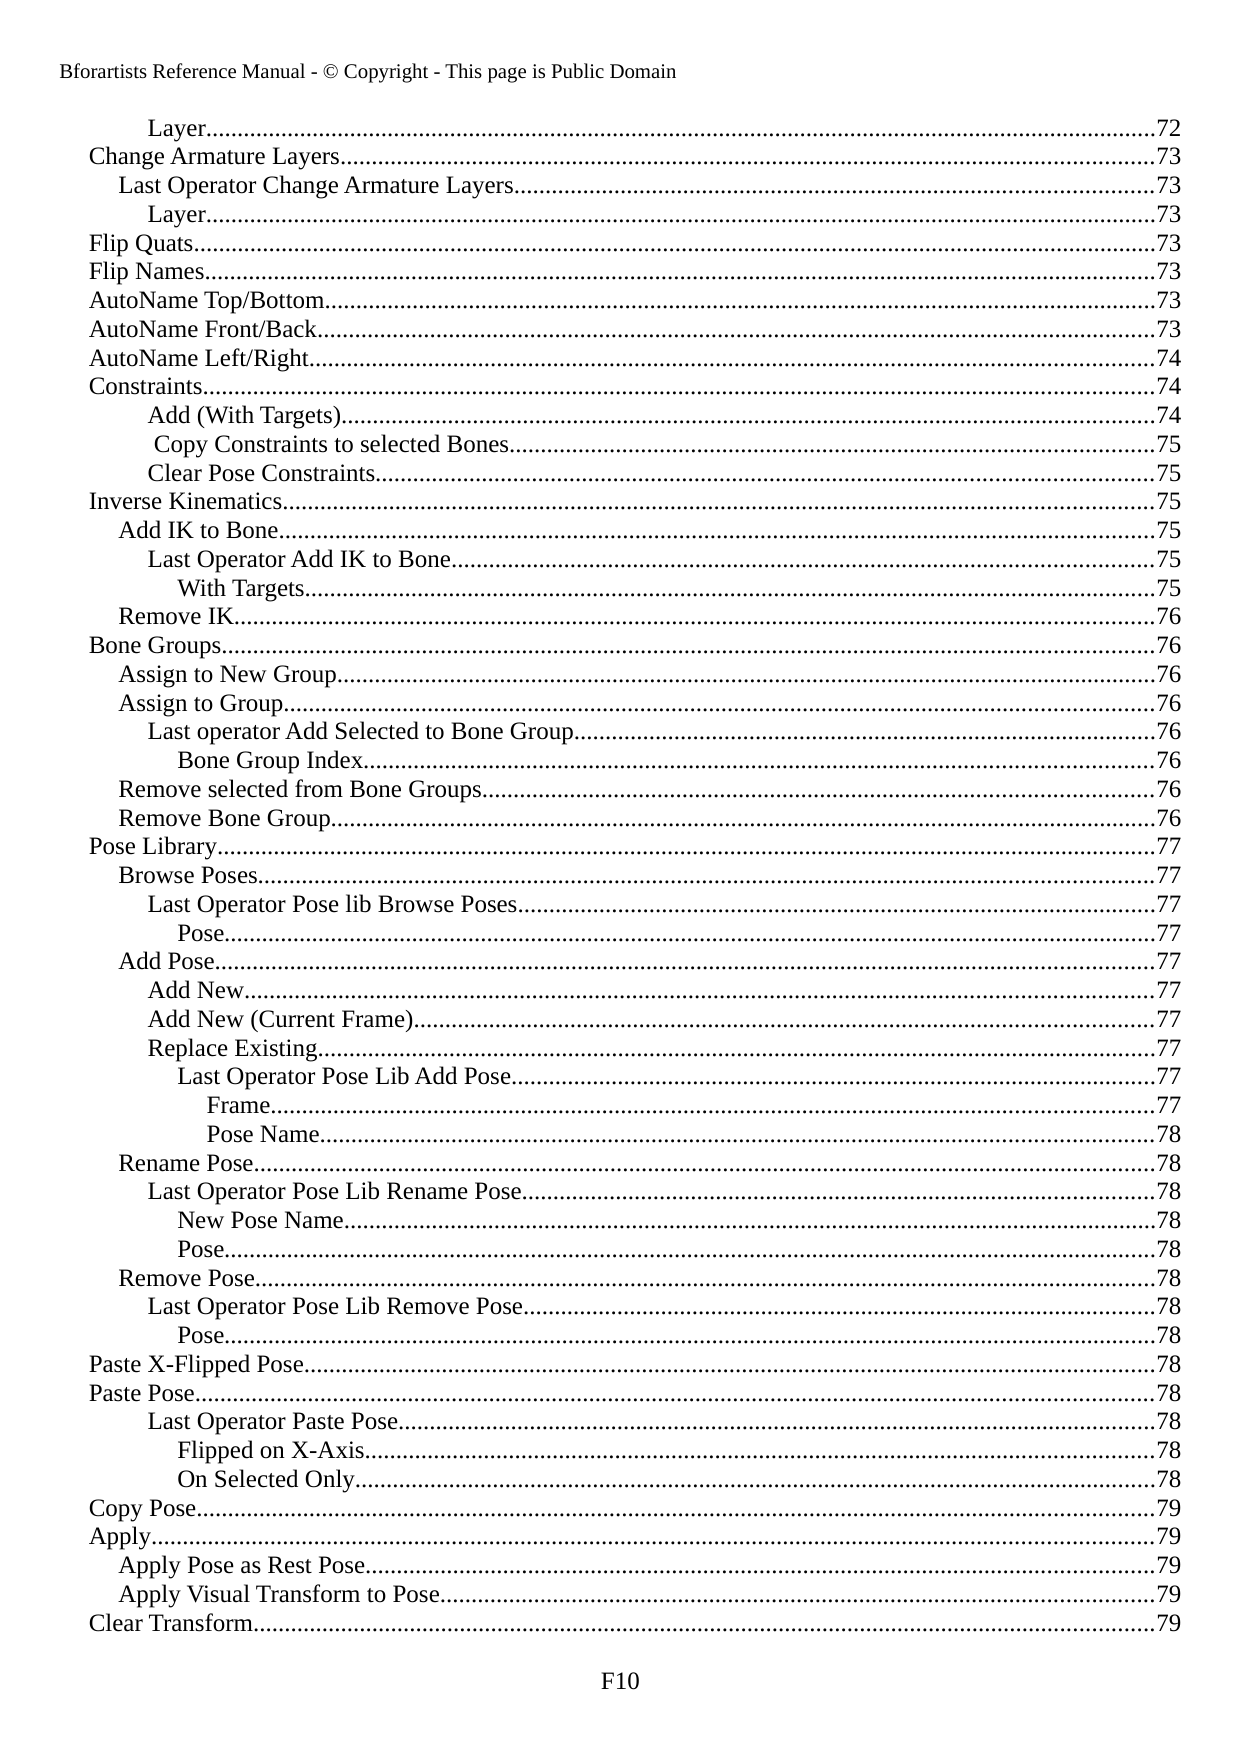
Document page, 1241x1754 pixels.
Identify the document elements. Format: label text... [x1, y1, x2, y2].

text Layer 73 [147, 199, 1181, 228]
text Add (With Targets) 74 [147, 400, 1181, 429]
text Last Operator Pose lib Browse Poses 77 [147, 889, 1181, 918]
text AutoName Left/Right 74 [88, 343, 1181, 371]
text With Targets 75 [177, 573, 1181, 601]
text Bone Group Index 76 [177, 745, 1181, 774]
text Rename Pose 78 [118, 1148, 1181, 1176]
text Pose Library 77 [88, 831, 1181, 860]
text Paste Pose 78 [88, 1378, 1181, 1406]
text Layer 72 [147, 113, 1181, 141]
text Last Operator Pose Lib Add Pose 77 [177, 1061, 1181, 1090]
text New Pose Name 78 [177, 1205, 1181, 1234]
text Copy Pose 79 [88, 1493, 1181, 1521]
text Last Operator Pose Lib Rename Pose 78 [147, 1176, 1181, 1205]
text Remove Pose 78 [118, 1263, 1181, 1291]
text Pose 78 [177, 1320, 1181, 1349]
text Remove IK 76 [118, 601, 1181, 630]
text Flip Quats 73 [88, 228, 1181, 256]
text Assign to Group 76 [118, 688, 1181, 716]
text Remove Bone Group 76 [118, 803, 1181, 831]
text Last Operator Change Armature Layers 73 [118, 170, 1181, 199]
text Clear Transform 79 [88, 1608, 1181, 1636]
text Frame 77 [206, 1090, 1181, 1119]
text Clear Pose Constraints 75 [147, 458, 1181, 486]
text Pose 78 [177, 1234, 1181, 1263]
text Remove selected from Bone Groups 76 [118, 774, 1181, 803]
text Assign to New Group 76 [118, 659, 1181, 688]
text Replace Existing 77 [147, 1033, 1181, 1061]
text Last operator Add Selected to Bone Group 76 [147, 716, 1181, 745]
text Flipped on X-Axis 78 [177, 1435, 1181, 1464]
text Pose Name 78 [206, 1119, 1181, 1148]
text Browse Poses 77 [118, 860, 1181, 889]
text On Selected Only 78 [177, 1464, 1181, 1493]
text Inverse Kinematics 75 [88, 486, 1181, 515]
text AutoName Front/Back 73 [88, 314, 1181, 343]
text AutoName Top/Bottom 73 [88, 285, 1181, 314]
text Bone Groups 76 [88, 630, 1181, 659]
text Add Pose 77 [118, 946, 1181, 975]
text Flip Names 73 [88, 256, 1181, 285]
text Add New (Current Frame) 77 [147, 1004, 1181, 1033]
text Pose 77 [177, 918, 1181, 946]
text Paste X-Flipped Pose 78 [88, 1349, 1181, 1378]
text Last Operator Pose Lib Remove Pose 78 [147, 1291, 1181, 1320]
text Last Operator Paste Pose 78 [147, 1406, 1181, 1435]
text Add New 77 [147, 975, 1181, 1004]
text Apply 79 [88, 1521, 1181, 1550]
text Apply Pose as Rest Pose 79 [118, 1550, 1181, 1579]
text Constraints 74 [88, 371, 1181, 400]
text Add IK to Bone 75 [118, 515, 1181, 544]
text Change Armature Layers 73 [88, 141, 1181, 170]
text Last Operator Add IK to Bone 75 [147, 544, 1181, 573]
text Apply Visual Transform to Pose 79 [118, 1579, 1181, 1608]
text Copy Constraints to selected Bones 75 [147, 429, 1181, 458]
